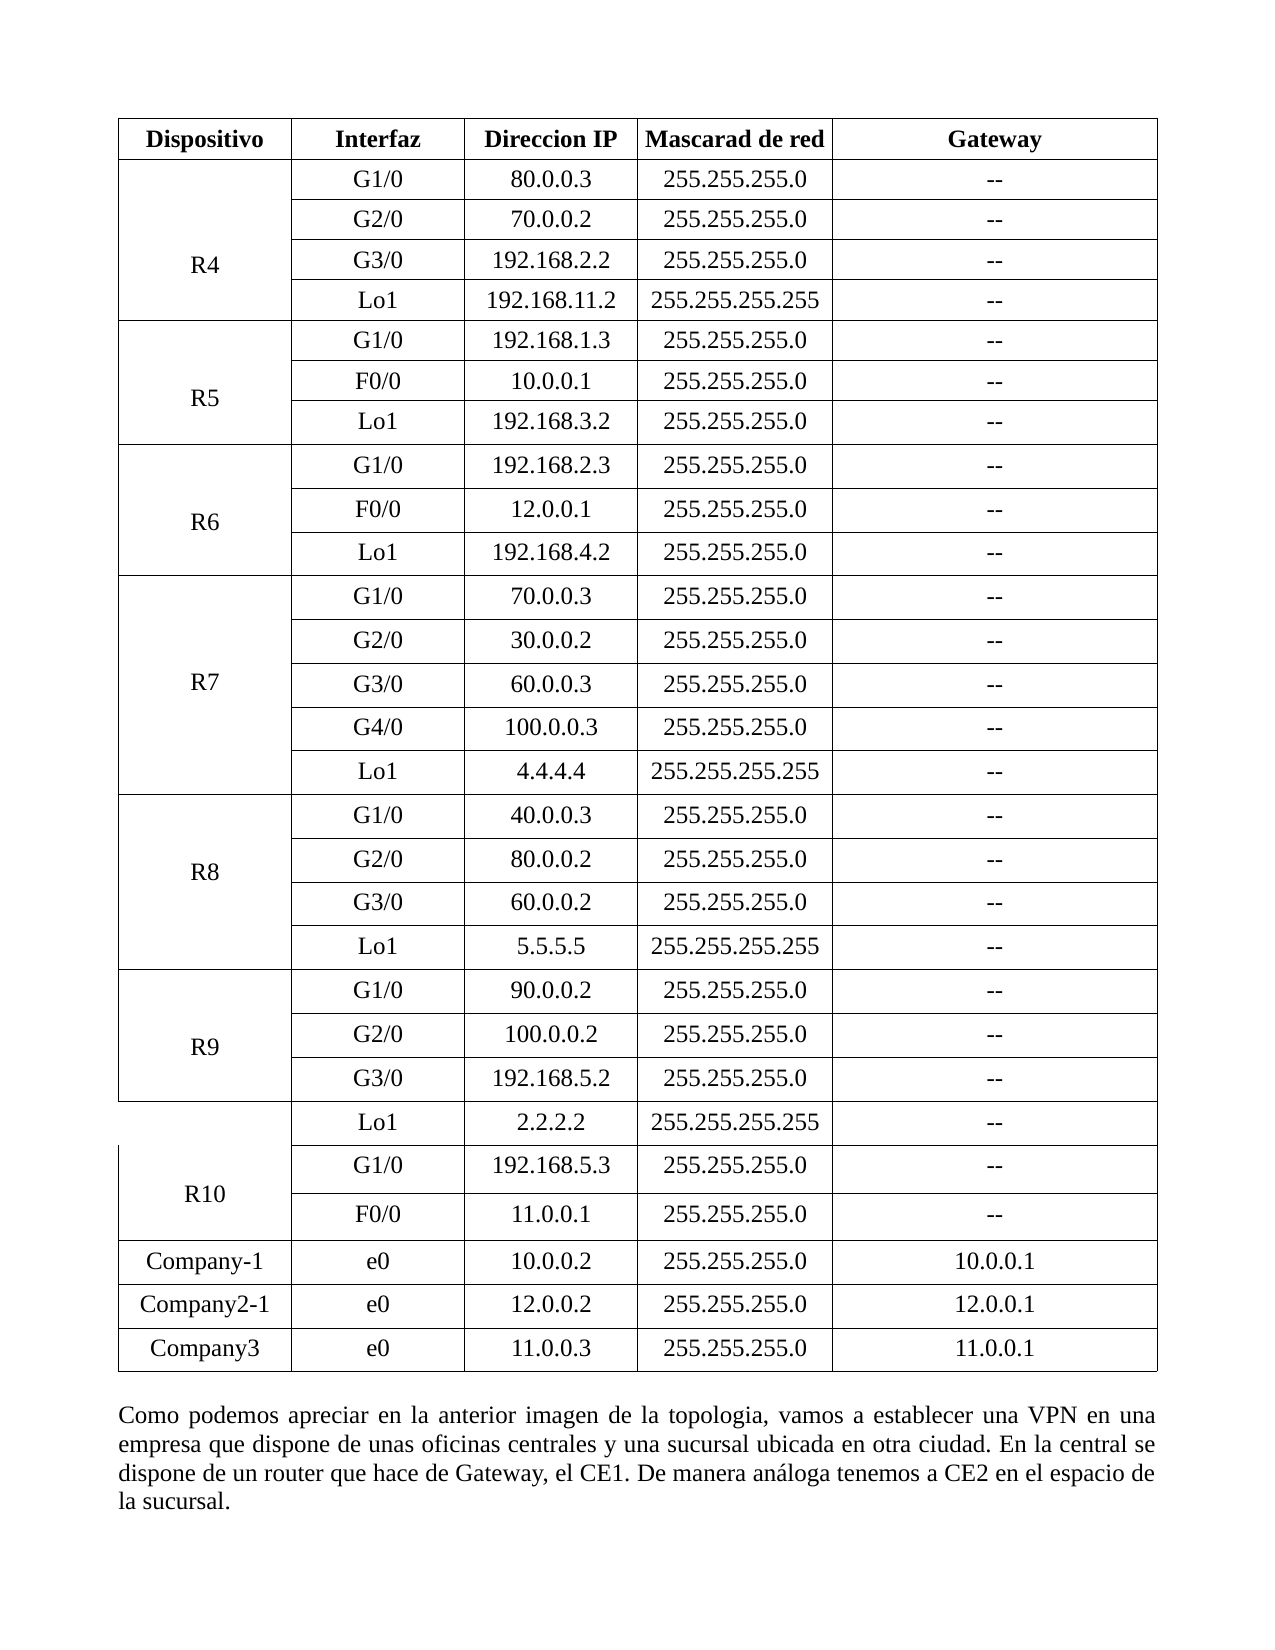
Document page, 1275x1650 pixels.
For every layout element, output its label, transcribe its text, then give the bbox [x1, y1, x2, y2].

table_cell -- [833, 926, 1157, 969]
table_cell -- [833, 1146, 1157, 1193]
table_cell -- [833, 883, 1157, 925]
table_cell 255.255.255.0 [638, 1285, 832, 1327]
table_cell 255.255.255.0 [638, 795, 832, 838]
table_cell G1/0 [292, 445, 464, 488]
table_cell G1/0 [292, 576, 464, 619]
table_header Direccion IP [465, 119, 637, 158]
table_cell G1/0 [292, 321, 464, 360]
table_cell Lo1 [292, 1102, 464, 1145]
table_cell 255.255.255.0 [638, 839, 832, 882]
table_cell -- [833, 489, 1157, 532]
table_cell 192.168.3.2 [465, 401, 637, 444]
table_header Gateway [833, 119, 1157, 158]
table_cell e0 [292, 1329, 464, 1371]
table_cell -- [833, 1194, 1157, 1240]
table_cell R8 [119, 795, 291, 969]
table_cell 5.5.5.5 [465, 926, 637, 969]
table_cell G2/0 [292, 200, 464, 239]
table_cell 255.255.255.0 [638, 160, 832, 199]
table_cell Lo1 [292, 751, 464, 794]
table_cell 255.255.255.0 [638, 970, 832, 1013]
table_cell R7 [119, 576, 291, 794]
table_cell 80.0.0.2 [465, 839, 637, 882]
table_cell 30.0.0.2 [465, 620, 637, 663]
table_cell 255.255.255.255 [638, 1102, 832, 1145]
table_cell 192.168.1.3 [465, 321, 637, 360]
table_cell 192.168.5.2 [465, 1058, 637, 1101]
table_cell G1/0 [292, 970, 464, 1013]
table_cell 2.2.2.2 [465, 1102, 637, 1145]
table_cell 100.0.0.3 [465, 708, 637, 750]
table_cell 255.255.255.0 [638, 664, 832, 707]
table_cell -- [833, 240, 1157, 279]
table_cell G1/0 [292, 160, 464, 199]
table_header Dispositivo [119, 119, 291, 158]
table_cell 255.255.255.0 [638, 1146, 832, 1193]
table_cell e0 [292, 1241, 464, 1284]
table_cell -- [833, 1058, 1157, 1101]
table_cell G1/0 [292, 795, 464, 838]
table_cell 70.0.0.3 [465, 576, 637, 619]
table_cell G2/0 [292, 839, 464, 882]
table_header Mascarad de red [638, 119, 832, 158]
table_cell R6 [119, 445, 291, 575]
table_cell 70.0.0.2 [465, 200, 637, 239]
table_cell -- [833, 401, 1157, 444]
table_cell R10 [119, 1145, 291, 1240]
table_cell G2/0 [292, 1014, 464, 1057]
table_cell 255.255.255.0 [638, 883, 832, 925]
table_cell 255.255.255.0 [638, 1194, 832, 1240]
table_cell Company-1 [119, 1241, 291, 1284]
table_cell 255.255.255.0 [638, 1014, 832, 1057]
table_cell 11.0.0.1 [833, 1329, 1157, 1371]
table_cell -- [833, 280, 1157, 320]
table_cell 12.0.0.1 [465, 489, 637, 532]
table_cell R9 [119, 970, 291, 1101]
table_cell R4 [119, 160, 291, 320]
table_cell 255.255.255.0 [638, 321, 832, 360]
table_cell G3/0 [292, 664, 464, 707]
table_cell -- [833, 970, 1157, 1013]
table_cell 255.255.255.0 [638, 401, 832, 444]
table_cell 255.255.255.0 [638, 200, 832, 239]
table_cell 255.255.255.255 [638, 926, 832, 969]
table_cell G2/0 [292, 620, 464, 663]
table_header Interfaz [292, 119, 464, 158]
table_cell 10.0.0.1 [833, 1241, 1157, 1284]
table_cell 255.255.255.0 [638, 361, 832, 400]
table_cell 255.255.255.0 [638, 445, 832, 488]
table_cell 255.255.255.0 [638, 1058, 832, 1101]
table_cell 255.255.255.255 [638, 751, 832, 794]
table_cell G4/0 [292, 708, 464, 750]
table_cell Lo1 [292, 926, 464, 969]
table_cell -- [833, 795, 1157, 838]
table_cell F0/0 [292, 489, 464, 532]
table_cell -- [833, 533, 1157, 575]
table_cell 192.168.4.2 [465, 533, 637, 575]
table_cell Company3 [119, 1329, 291, 1371]
table_cell -- [833, 664, 1157, 707]
table_cell G1/0 [292, 1146, 464, 1193]
table_cell 11.0.0.3 [465, 1329, 637, 1371]
table_cell F0/0 [292, 1194, 464, 1240]
table_cell 255.255.255.0 [638, 240, 832, 279]
table_cell -- [833, 620, 1157, 663]
table_cell -- [833, 751, 1157, 794]
table_cell 255.255.255.0 [638, 1241, 832, 1284]
table_cell 255.255.255.0 [638, 708, 832, 750]
table_cell -- [833, 321, 1157, 360]
table_cell -- [833, 1014, 1157, 1057]
table_cell 255.255.255.255 [638, 280, 832, 320]
table_cell 255.255.255.0 [638, 533, 832, 575]
table_cell 4.4.4.4 [465, 751, 637, 794]
table_cell 11.0.0.1 [465, 1194, 637, 1240]
table_cell F0/0 [292, 361, 464, 400]
table_cell 192.168.11.2 [465, 280, 637, 320]
table_cell 255.255.255.0 [638, 1329, 832, 1371]
table_cell G3/0 [292, 240, 464, 279]
table_cell 192.168.2.3 [465, 445, 637, 488]
table_cell 90.0.0.2 [465, 970, 637, 1013]
table_cell 10.0.0.2 [465, 1241, 637, 1284]
table_cell -- [833, 839, 1157, 882]
table_cell G3/0 [292, 1058, 464, 1101]
table_cell 60.0.0.2 [465, 883, 637, 925]
table_cell 12.0.0.1 [833, 1285, 1157, 1327]
table_cell e0 [292, 1285, 464, 1327]
table_cell -- [833, 445, 1157, 488]
table_cell 60.0.0.3 [465, 664, 637, 707]
table_cell -- [833, 576, 1157, 619]
table_cell 80.0.0.3 [465, 160, 637, 199]
table_cell -- [833, 1102, 1157, 1145]
table_cell Lo1 [292, 533, 464, 575]
table_cell -- [833, 200, 1157, 239]
table_cell Company2-1 [119, 1285, 291, 1327]
table_cell 255.255.255.0 [638, 489, 832, 532]
table_cell R5 [119, 321, 291, 444]
table_cell G3/0 [292, 883, 464, 925]
table_cell Lo1 [292, 401, 464, 444]
table_cell Lo1 [292, 280, 464, 320]
table_cell -- [833, 160, 1157, 199]
table_cell 12.0.0.2 [465, 1285, 637, 1327]
table_cell 192.168.2.2 [465, 240, 637, 279]
table_cell 192.168.5.3 [465, 1146, 637, 1193]
table_cell -- [833, 708, 1157, 750]
table_cell 40.0.0.3 [465, 795, 637, 838]
table_cell 255.255.255.0 [638, 576, 832, 619]
table_cell 100.0.0.2 [465, 1014, 637, 1057]
table_cell 10.0.0.1 [465, 361, 637, 400]
table_cell -- [833, 361, 1157, 400]
text Como podemos apreciar en la anterior imagen de la topologia, vamos a establecer una VPN en una empresa que dispone de unas oficinas centrales y una sucursal ubicada en otra ciudad. En la central se dispone de un router que hace de Gateway, el CE1. De manera análoga tenemos a CE2 en el espacio de la sucursal. [118, 1400, 1157, 1515]
table_cell 255.255.255.0 [638, 620, 832, 663]
